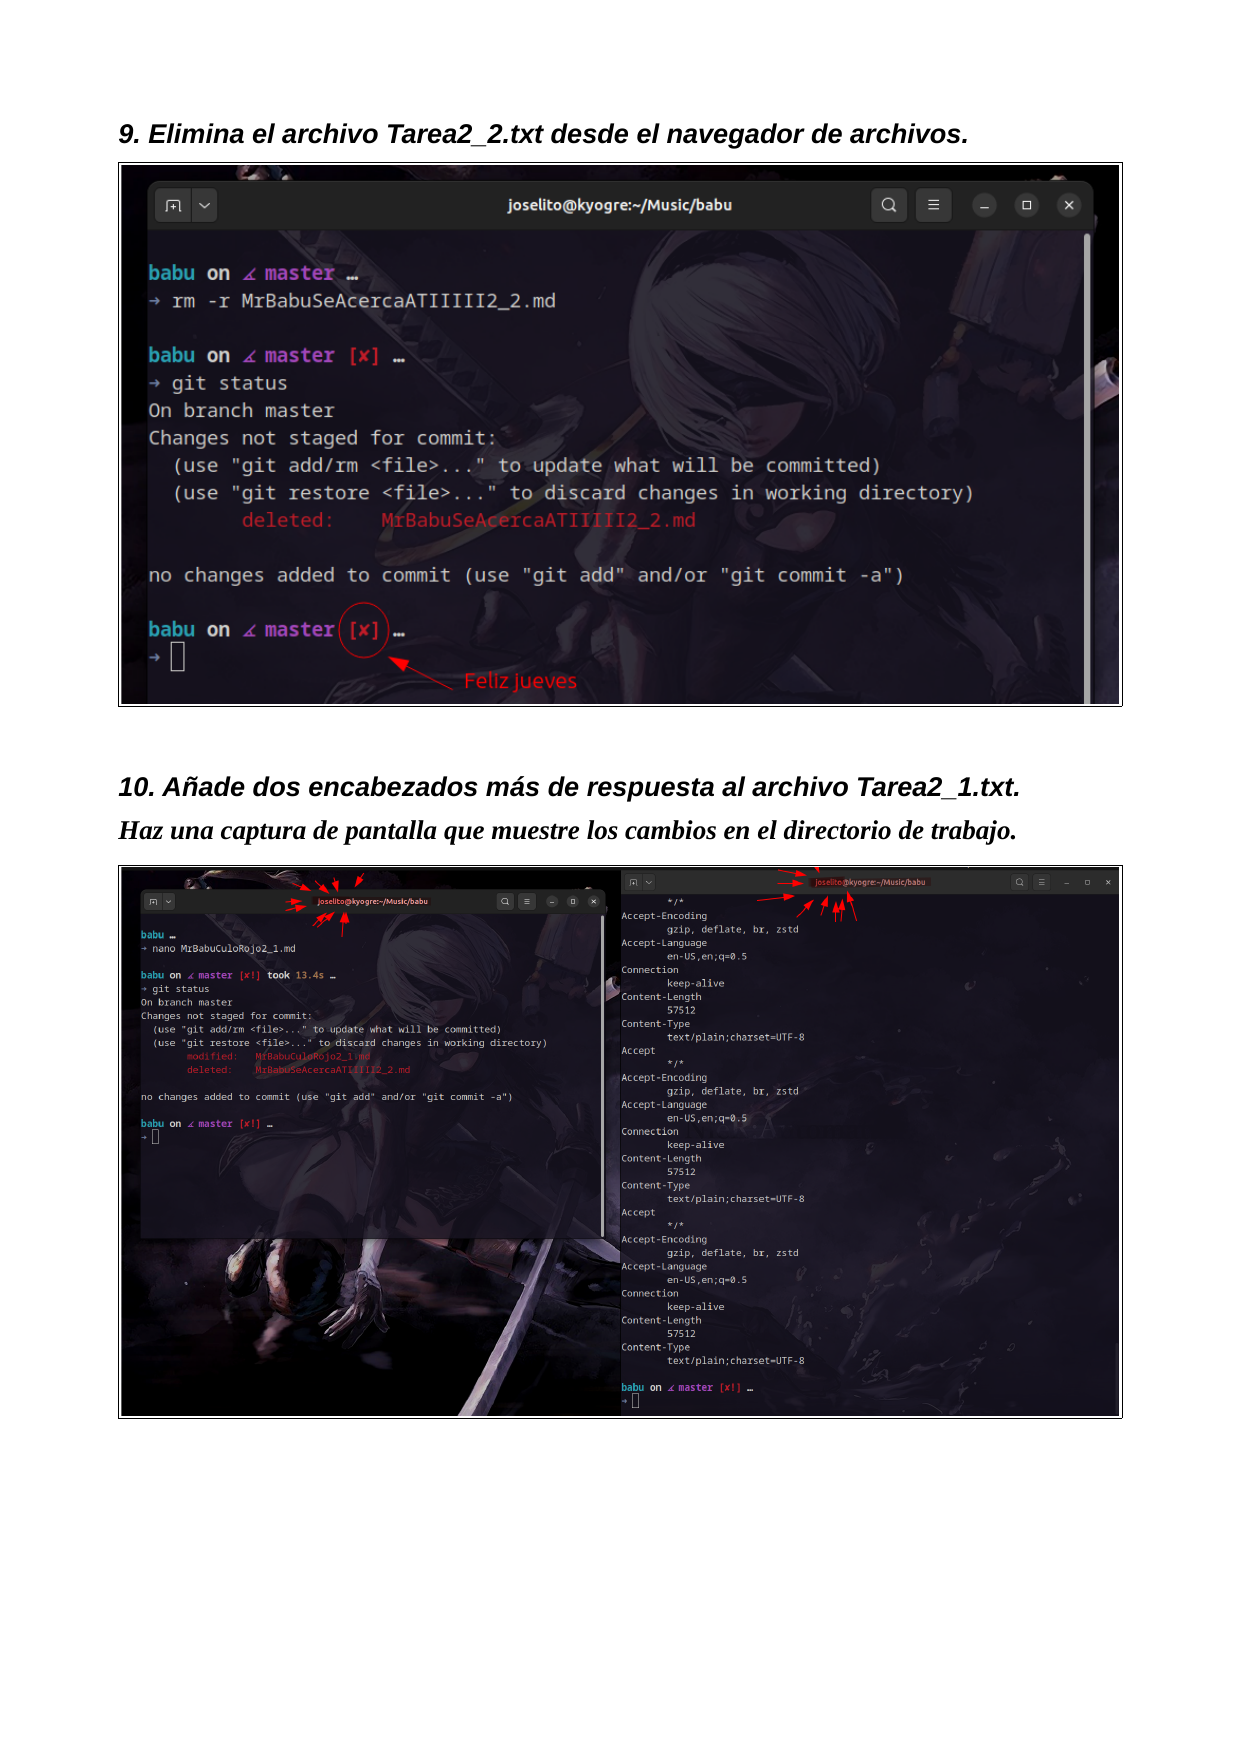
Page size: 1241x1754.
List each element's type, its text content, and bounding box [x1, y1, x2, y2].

subtitle 10. Añade dos encabezados más de respuesta al archivo Tarea2_1.txt. [118, 771, 1122, 802]
picture [121, 165, 1119, 704]
text Haz una captura de pantalla que muestre los cambios en el directorio de trabajo. [118, 814, 1122, 846]
subtitle 9. Elimina el archivo Tarea2_2.txt desde el navegador de archivos. [118, 118, 1122, 149]
picture [121, 867, 1119, 1416]
